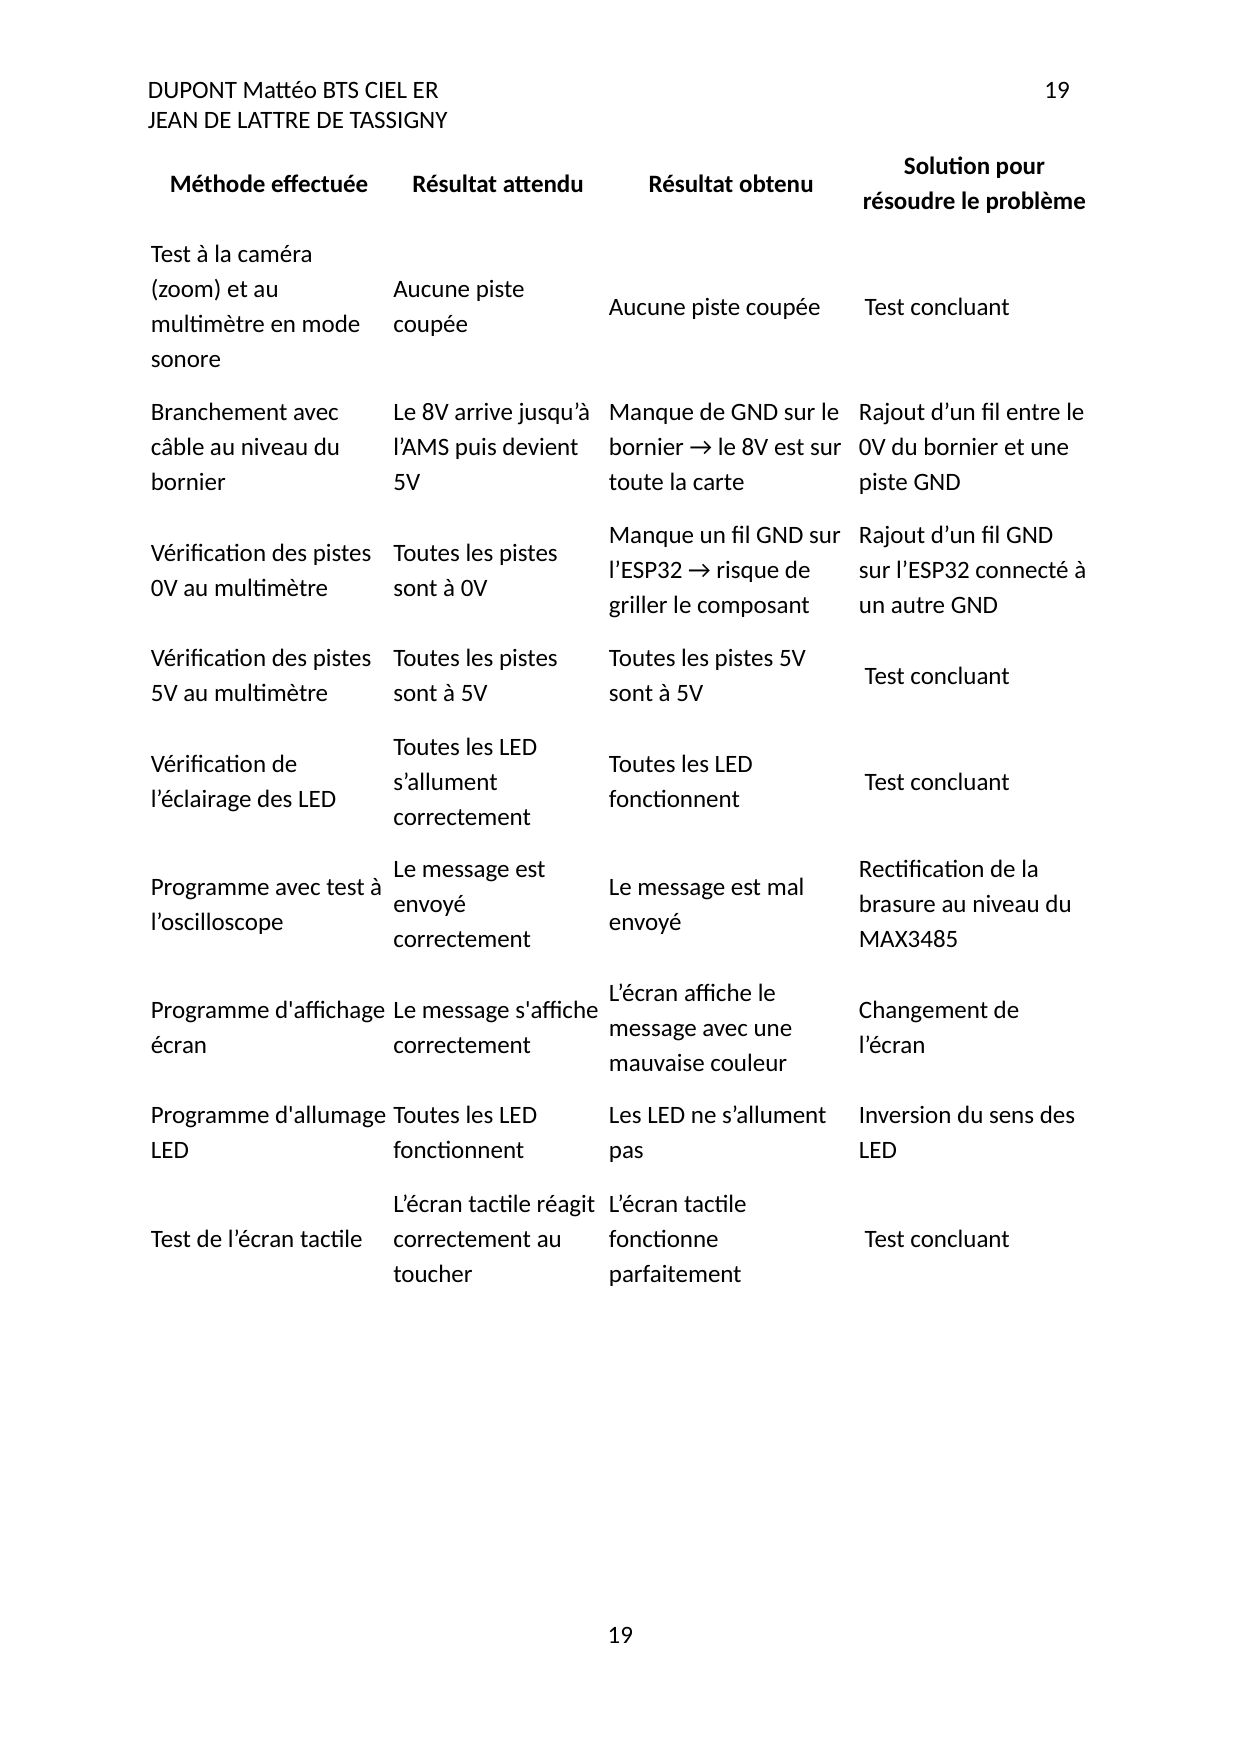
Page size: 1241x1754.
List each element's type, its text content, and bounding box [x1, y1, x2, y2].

table_cell Le message est envoyé correctement [390, 851, 606, 974]
table_cell Le message s'affiche correctement [390, 974, 606, 1097]
table_cell L’écran tactile fonctionne parfaitement [606, 1185, 856, 1308]
table_cell Le message est mal envoyé [606, 851, 856, 974]
table_cell Rajout d’un fil entre le 0V du bornier et une piste GND [856, 394, 1093, 517]
table_cell Toutes les pistes sont à 0V [390, 517, 606, 640]
table_cell Manque de GND sur le bornier → le 8V est sur toute la carte [606, 394, 856, 517]
table_cell Test concluant [856, 1185, 1093, 1308]
table_cell Rajout d’un fil GND sur l’ESP32 connecté à un autre GND [856, 517, 1093, 640]
table_cell Test de l’écran tactile [148, 1185, 390, 1308]
table_cell Toutes les LED fonctionnent [606, 728, 856, 851]
table_cell Test concluant [856, 640, 1093, 728]
table_cell Programme avec test à l’oscilloscope [148, 851, 390, 974]
table_cell Test concluant [856, 728, 1093, 851]
table_cell Test concluant [856, 236, 1093, 394]
table_cell Les LED ne s’allument pas [606, 1097, 856, 1185]
table_header Solution pour résoudre le problème [856, 148, 1093, 236]
table_cell L’écran affiche le message avec une mauvaise couleur [606, 974, 856, 1097]
table_cell Vérification de l’éclairage des LED [148, 728, 390, 851]
table_header Résultat obtenu [606, 148, 856, 236]
table_cell Manque un fil GND sur l’ESP32 → risque de griller le composant [606, 517, 856, 640]
table_cell Rectification de la brasure au niveau du MAX3485 [856, 851, 1093, 974]
table_cell Vérification des pistes 0V au multimètre [148, 517, 390, 640]
table_cell Toutes les LED fonctionnent [390, 1097, 606, 1185]
table_cell Branchement avec câble au niveau du bornier [148, 394, 390, 517]
table_cell Programme d'affichage écran [148, 974, 390, 1097]
table_cell Test à la caméra (zoom) et au multimètre en mode sonore [148, 236, 390, 394]
table_cell Toutes les pistes 5V sont à 5V [606, 640, 856, 728]
table_cell Changement de l’écran [856, 974, 1093, 1097]
table_cell Programme d'allumage LED [148, 1097, 390, 1185]
table_cell Vérification des pistes 5V au multimètre [148, 640, 390, 728]
table_header Méthode effectuée [148, 148, 390, 236]
table_cell Aucune piste coupée [606, 236, 856, 394]
table_header Résultat attendu [390, 148, 606, 236]
table_cell Toutes les pistes sont à 5V [390, 640, 606, 728]
table_cell Aucune piste coupée [390, 236, 606, 394]
table_cell Toutes les LED s’allument correctement [390, 728, 606, 851]
table_cell L’écran tactile réagit correctement au toucher [390, 1185, 606, 1308]
table_cell Le 8V arrive jusqu’à l’AMS puis devient 5V [390, 394, 606, 517]
table_cell Inversion du sens des LED [856, 1097, 1093, 1185]
